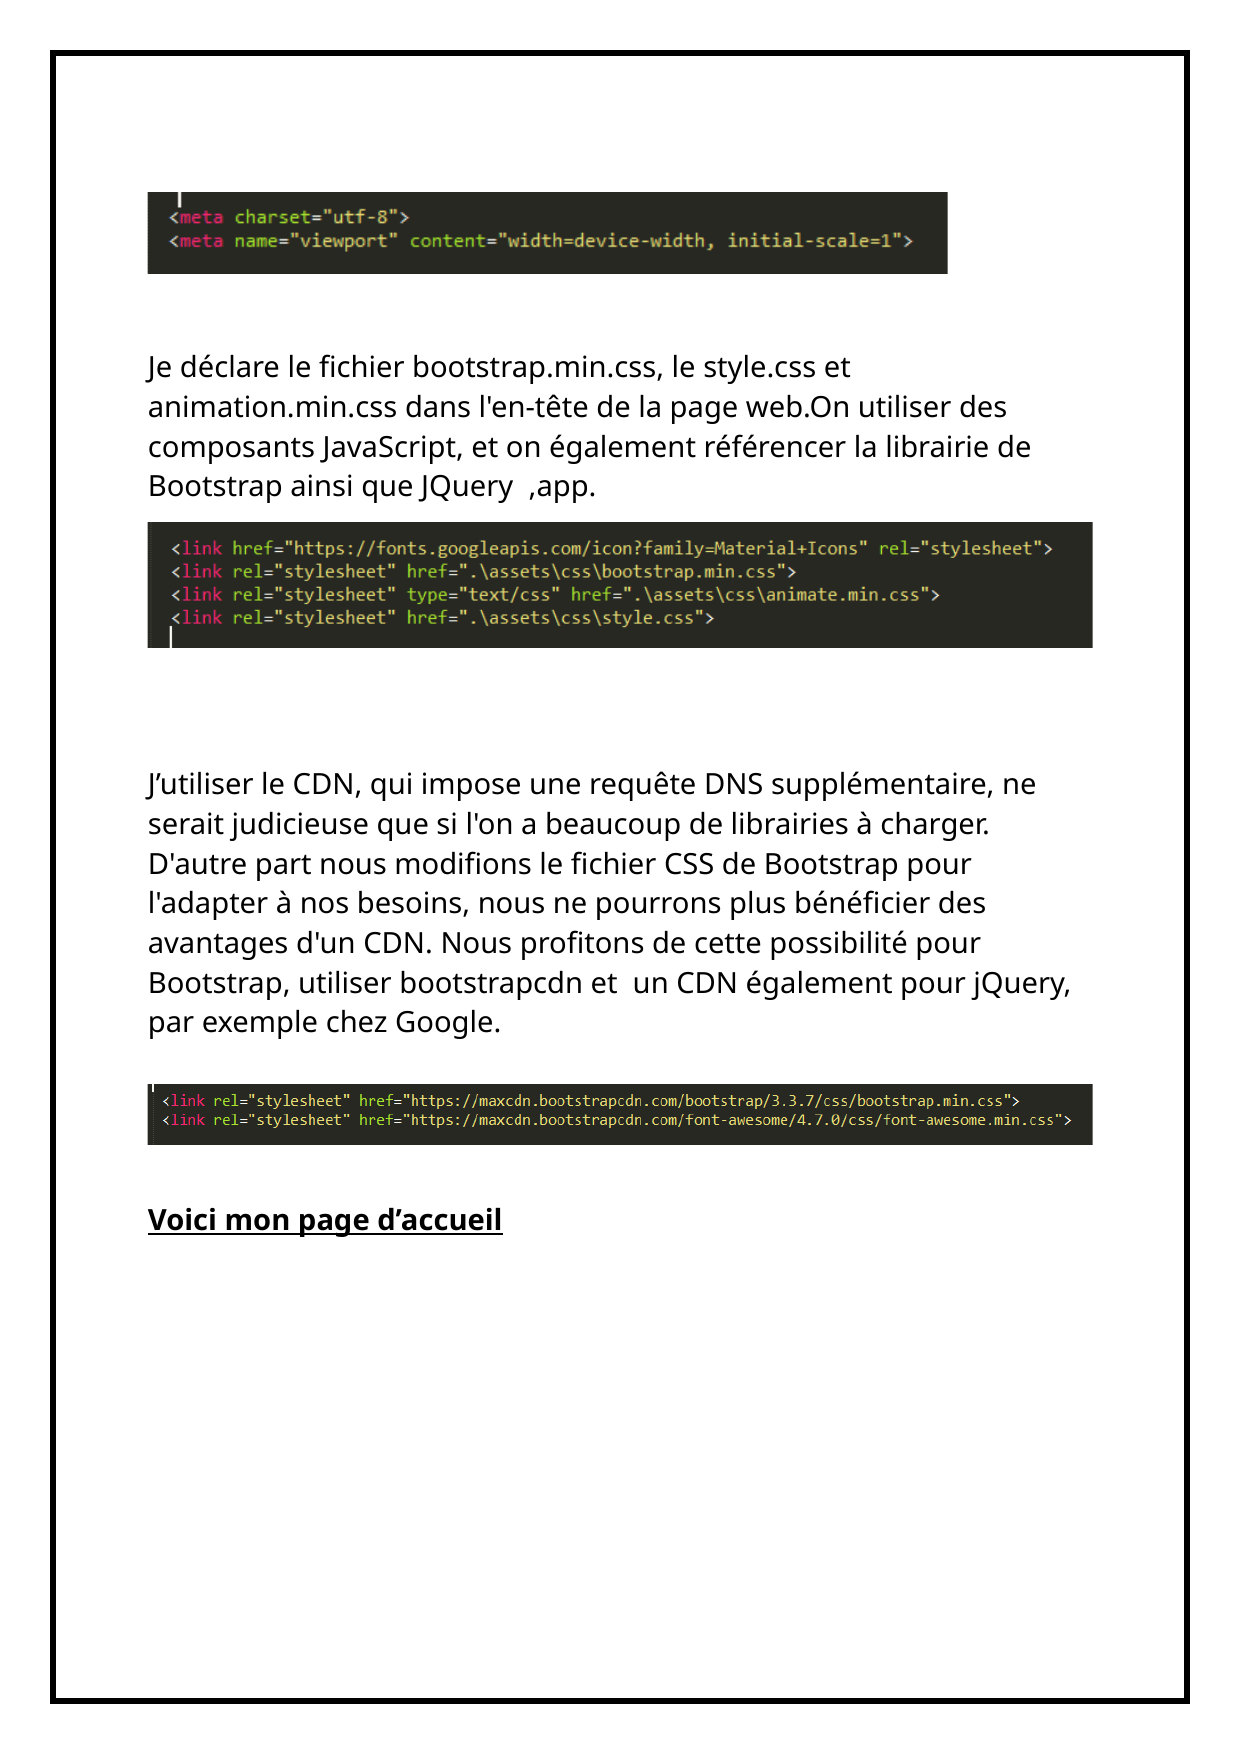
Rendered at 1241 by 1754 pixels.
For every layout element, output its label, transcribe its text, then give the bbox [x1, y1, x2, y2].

text Je déclare le fichier bootstrap.min.css, le style.css et animation.min.css dans l'en-tête de la page web.On utiliser des composants JavaScript, et on également référencer la librairie de Bootstrap ainsi que JQuery ,app. [148, 347, 1093, 505]
text Voici mon page d’accueil [148, 1200, 1093, 1239]
text J’utiliser le CDN, qui impose une requête DNS supplémentaire, ne serait judicieuse que si l'on a beaucoup de librairies à charger. D'autre part nous modifions le fichier CSS de Bootstrap pour l'adapter à nos besoins, nous ne pourrons plus bénéficier des avantages d'un CDN. Nous profitons de cette possibilité pour Bootstrap, utiliser bootstrapcdn et un CDN également pour jQuery, par exemple chez Google. [148, 764, 1093, 1041]
